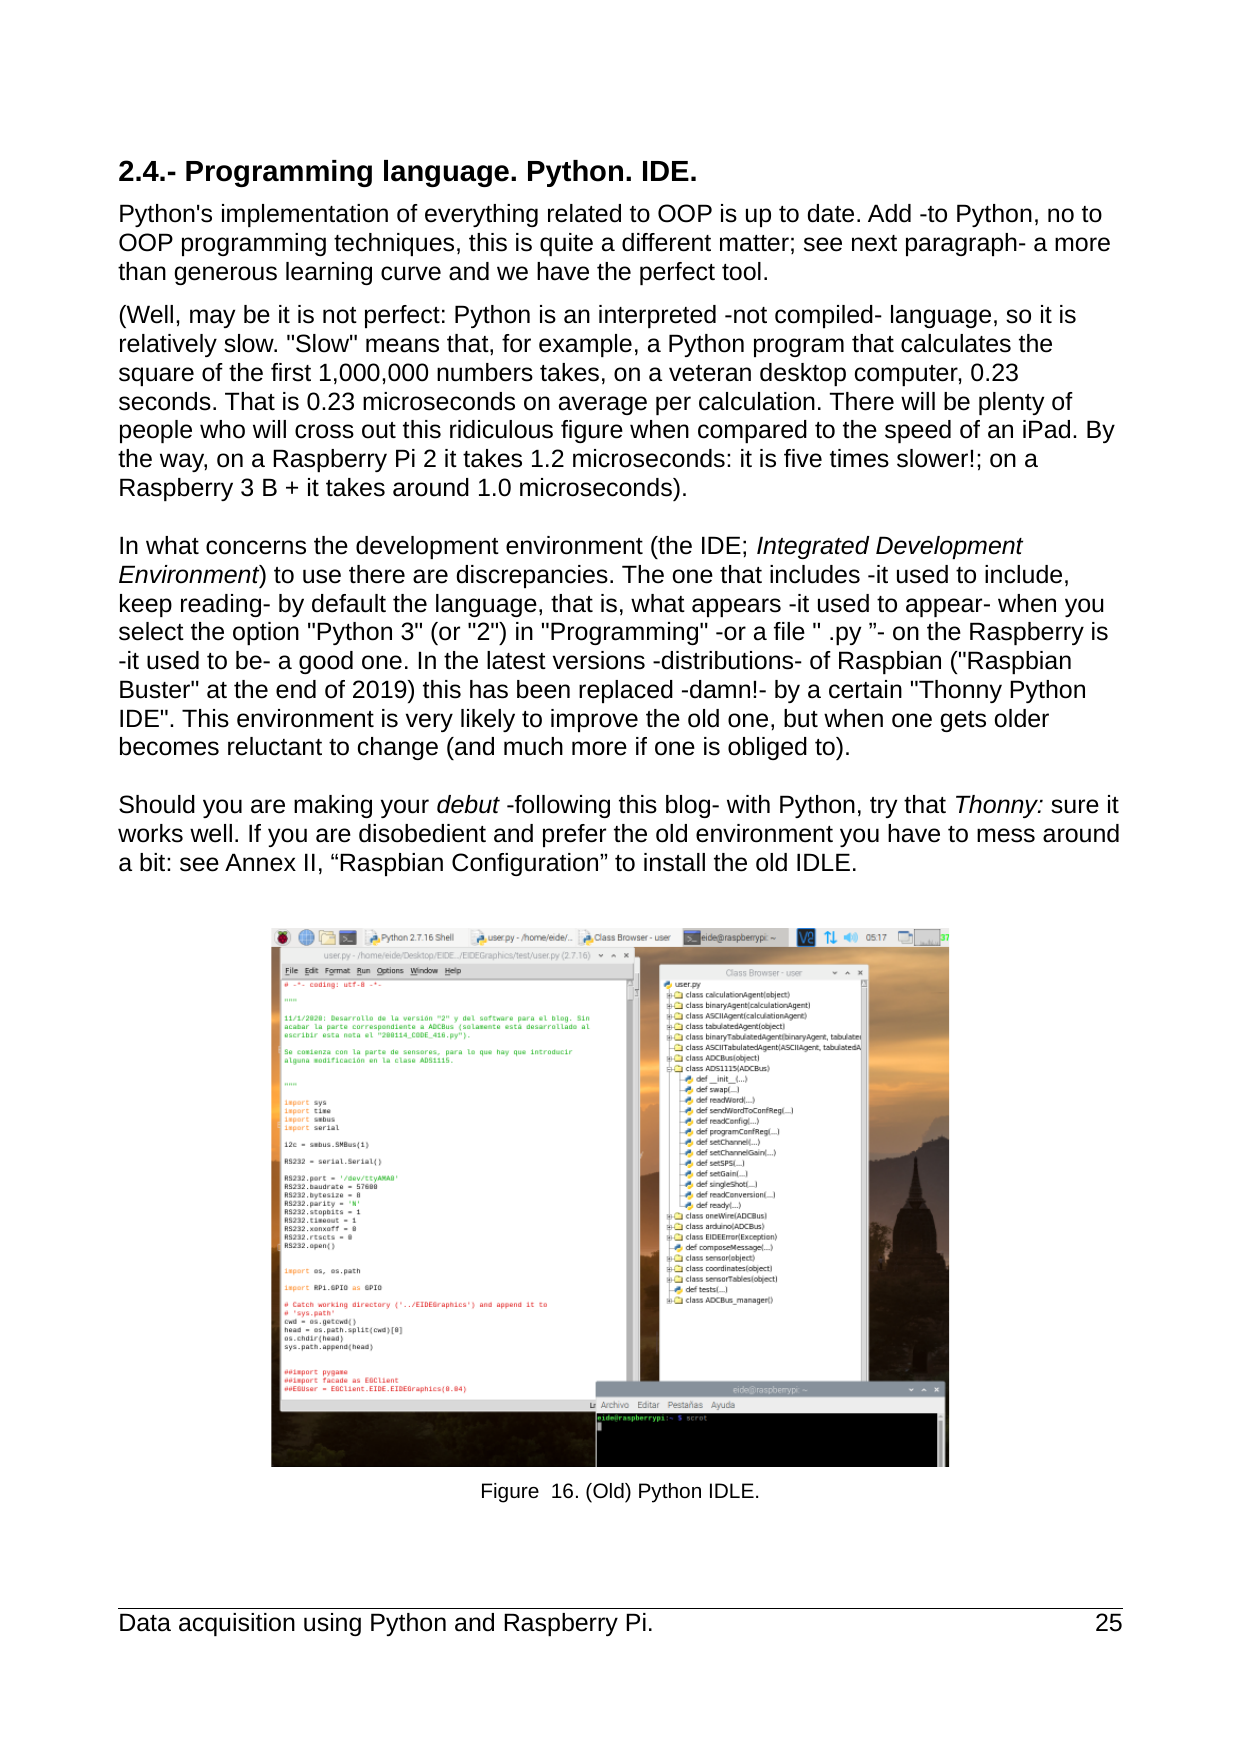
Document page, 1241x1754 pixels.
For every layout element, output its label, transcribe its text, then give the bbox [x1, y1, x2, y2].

text Should you are making your debut -following this blog- with Python, try that Thonny: sure it works well. If you are disobedient and prefer the old environment you have to mess around a bit: see Annex II, “Raspbian Configuration” to install the old IDLE. [118, 791, 1122, 877]
text In what concerns the development environment (the IDE; Integrated Development Environment) to use there are discrepancies. The one that includes -it used to include, keep reading- by default the language, that is, what appears -it used to appear- when you select the option "Python 3" (or "2") in "Programming" -or a file " .py ”- on the Raspberry is -it used to be- a good one. In the latest versions -distributions- of Raspbian ("Raspbian Buster" at the end of 2019) this has been replaced -damn!- by a certain "Thonny Python IDE". This environment is very likely to improve the old one, but when one gets older becomes reluctant to change (and much more if one is obliged to). [118, 531, 1122, 761]
picture [271, 928, 950, 1467]
text (Well, may be it is not perfect: Python is an interpreted -not compiled- language, so it is relatively slow. "Slow" means that, for example, a Python program that calculates the square of the first 1,000,000 numbers takes, on a veteran desktop computer, 0.23 seconds. That is 0.23 microseconds on average per calculation. There will be plenty of people who will cross out this ridiculous figure when compared to the speed of an iPad. By the way, on a Raspberry Pi 2 it takes 1.2 microseconds: it is five times slower!; on a Raspberry 3 B + it takes around 1.0 microseconds). [118, 300, 1122, 502]
subtitle 2.4.- Programming language. Python. IDE. [118, 153, 1122, 187]
text Python's implementation of everything related to OOP is up to date. Add -to Python, no to OOP programming techniques, this is quite a different matter; see next paragraph- a more than generous learning curve and we have the perfect tool. [118, 199, 1122, 286]
text Figure 16. (Old) Python IDLE. [118, 906, 1122, 1502]
